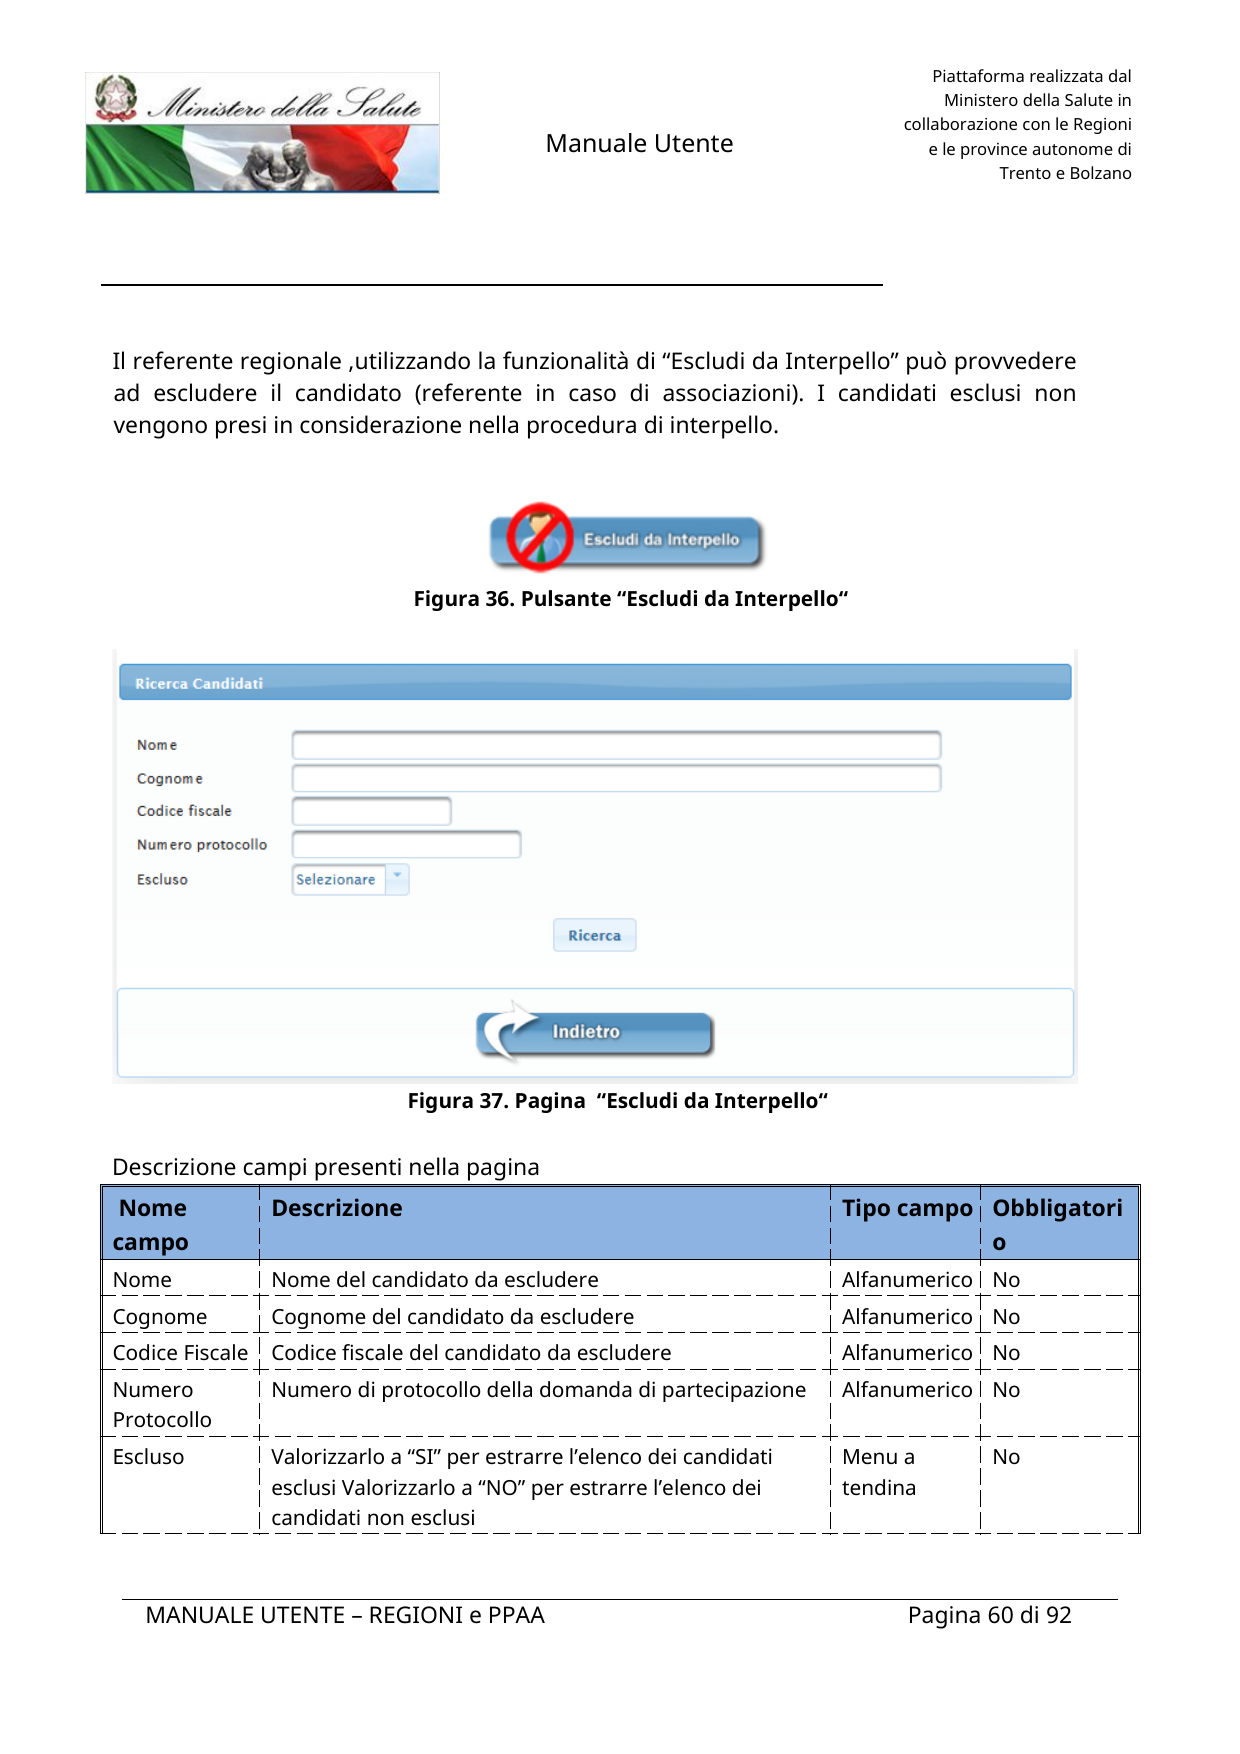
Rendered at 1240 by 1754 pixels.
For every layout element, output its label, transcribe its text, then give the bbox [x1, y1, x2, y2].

table_cell Alfanumerico [831, 1369, 981, 1436]
table_header Tipo campo [831, 1187, 981, 1259]
table_cell No [981, 1369, 1138, 1436]
table_header Obbligatorio [981, 1187, 1138, 1259]
table_cell Numero Protocollo [103, 1369, 260, 1436]
table_cell Nome [103, 1260, 260, 1295]
table_cell Cognome [103, 1295, 260, 1332]
table_cell Numero di protocollo della domanda di partecipazione [260, 1369, 831, 1436]
table_cell Valorizzarlo a “SI” per estrarre l’elenco dei candidati esclusi Valorizzarlo a “NO” per estrarre l’elenco dei candidati non esclusi [260, 1436, 831, 1533]
table_cell Alfanumerico [831, 1260, 981, 1295]
table_cell Alfanumerico [831, 1332, 981, 1369]
table_cell No [981, 1436, 1138, 1533]
table_cell Cognome del candidato da escludere [260, 1295, 831, 1332]
table_header Nome campo [103, 1187, 260, 1259]
table_header Descrizione [260, 1187, 831, 1259]
text Il referente regionale ,utilizzando la funzionalità di “Escludi da Interpello” può provvedere ad escludere il candidato (referente in caso di associazioni). I candidati esclusi non vengono presi in considerazione nella procedura di interpello. [112, 345, 1078, 440]
table_cell No [981, 1332, 1138, 1369]
text Figura 36. Pulsante “Escludi da Interpello“ [334, 582, 1078, 613]
table_cell Nome del candidato da escludere [260, 1260, 831, 1295]
table_cell Alfanumerico [831, 1295, 981, 1332]
table_cell No [981, 1260, 1138, 1295]
text Figura 37. Pagina “Escludi da Interpello“ [334, 1086, 1078, 1115]
table_cell Codice fiscale del candidato da escludere [260, 1332, 831, 1369]
table_cell No [981, 1295, 1138, 1332]
table_cell Codice Fiscale [103, 1332, 260, 1369]
table_cell Escluso [103, 1436, 260, 1533]
text Descrizione campi presenti nella pagina [112, 1150, 1069, 1182]
table_cell Menu a tendina [831, 1436, 981, 1533]
